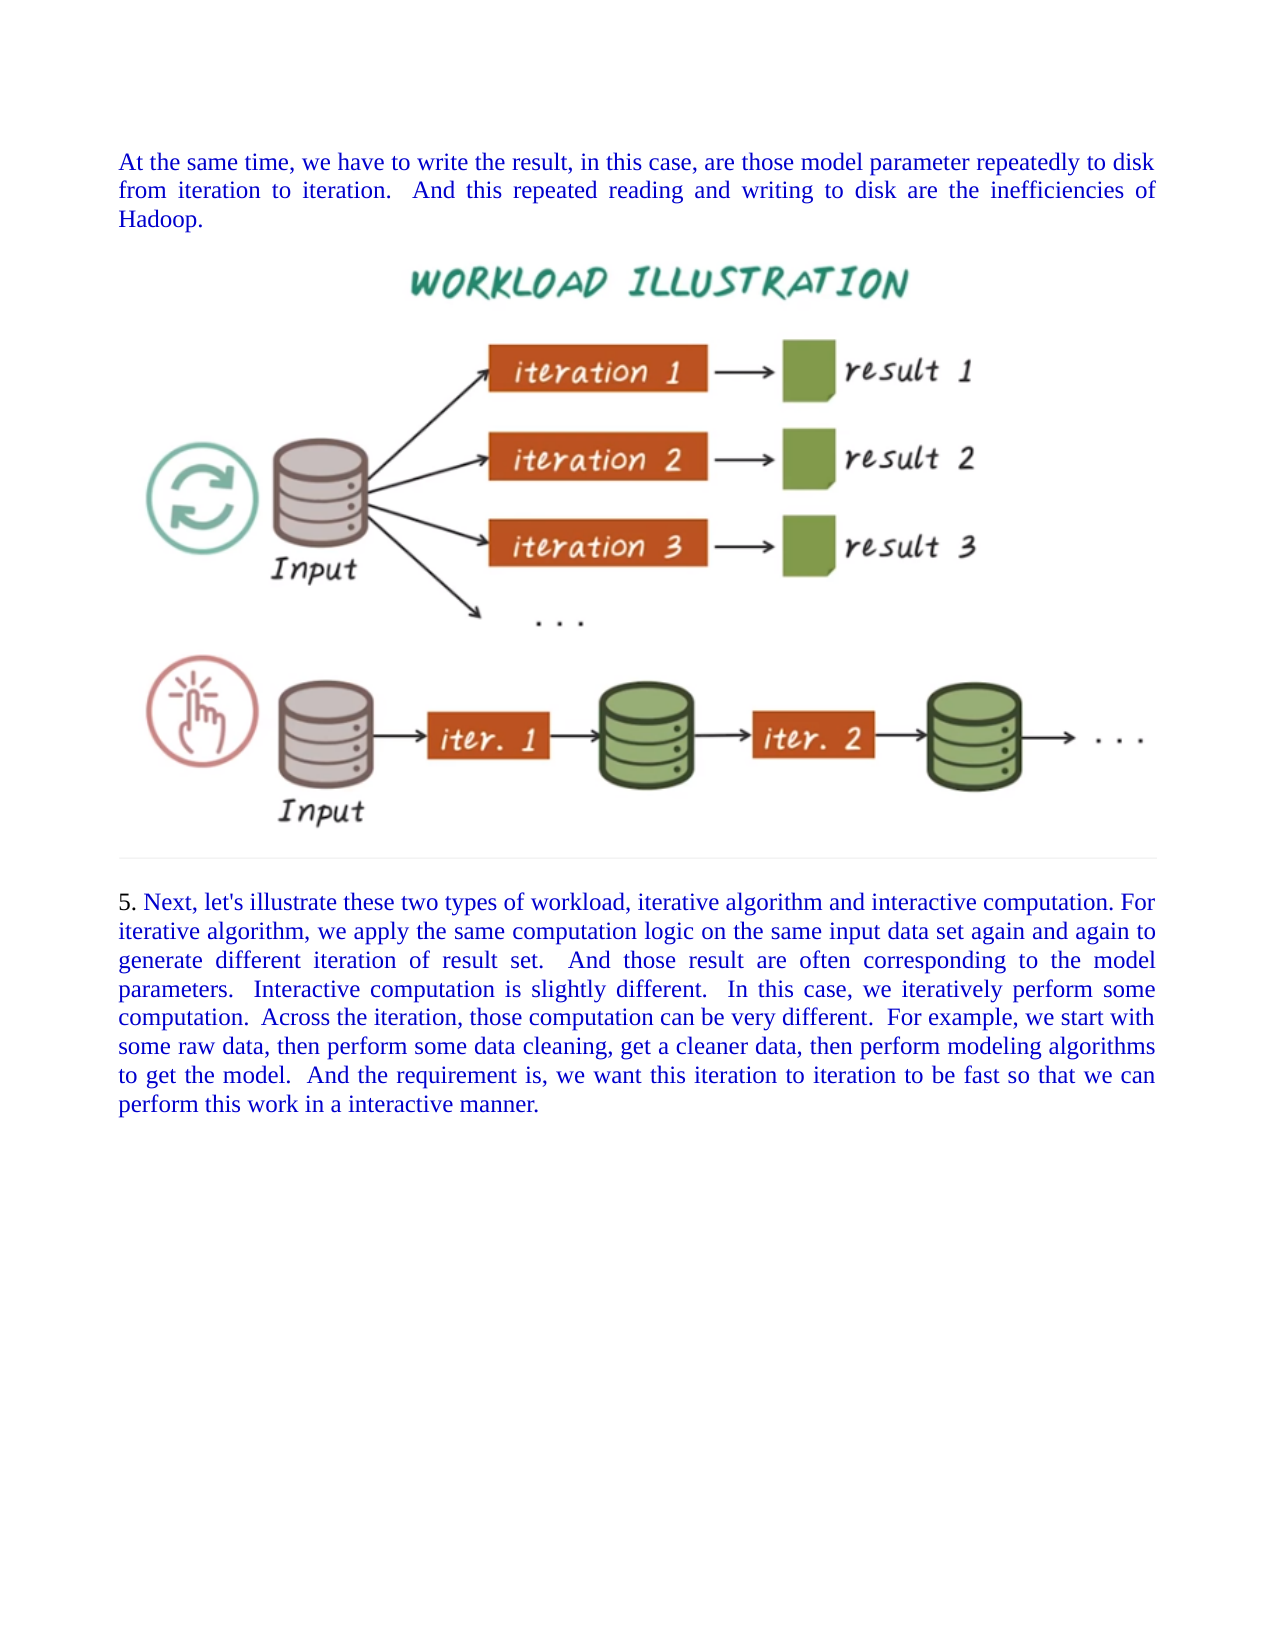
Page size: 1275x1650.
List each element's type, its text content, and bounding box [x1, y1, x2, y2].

picture [118, 261, 1157, 859]
text 5. Next, let's illustrate these two types of workload, iterative algorithm and interactive computation. For iterative algorithm, we apply the same computation logic on the same input data set again and again to generate different iteration of result set. And those result are often corresponding to the model parameters. Interactive computation is slightly different. In this case, we iteratively perform some computation. Across the iteration, those computation can be very different. For example, we start with some raw data, then perform some data cleaning, get a cleaner data, then perform modeling algorithms to get the model. And the requirement is, we want this iteration to iteration to be fast so that we can perform this work in a interactive manner. [118, 887, 1157, 1117]
text At the same time, we have to write the result, in this case, are those model parameter repeatedly to disk from iteration to iteration. And this repeated reading and writing to disk are the inefficiencies of Hadoop. [118, 147, 1157, 233]
